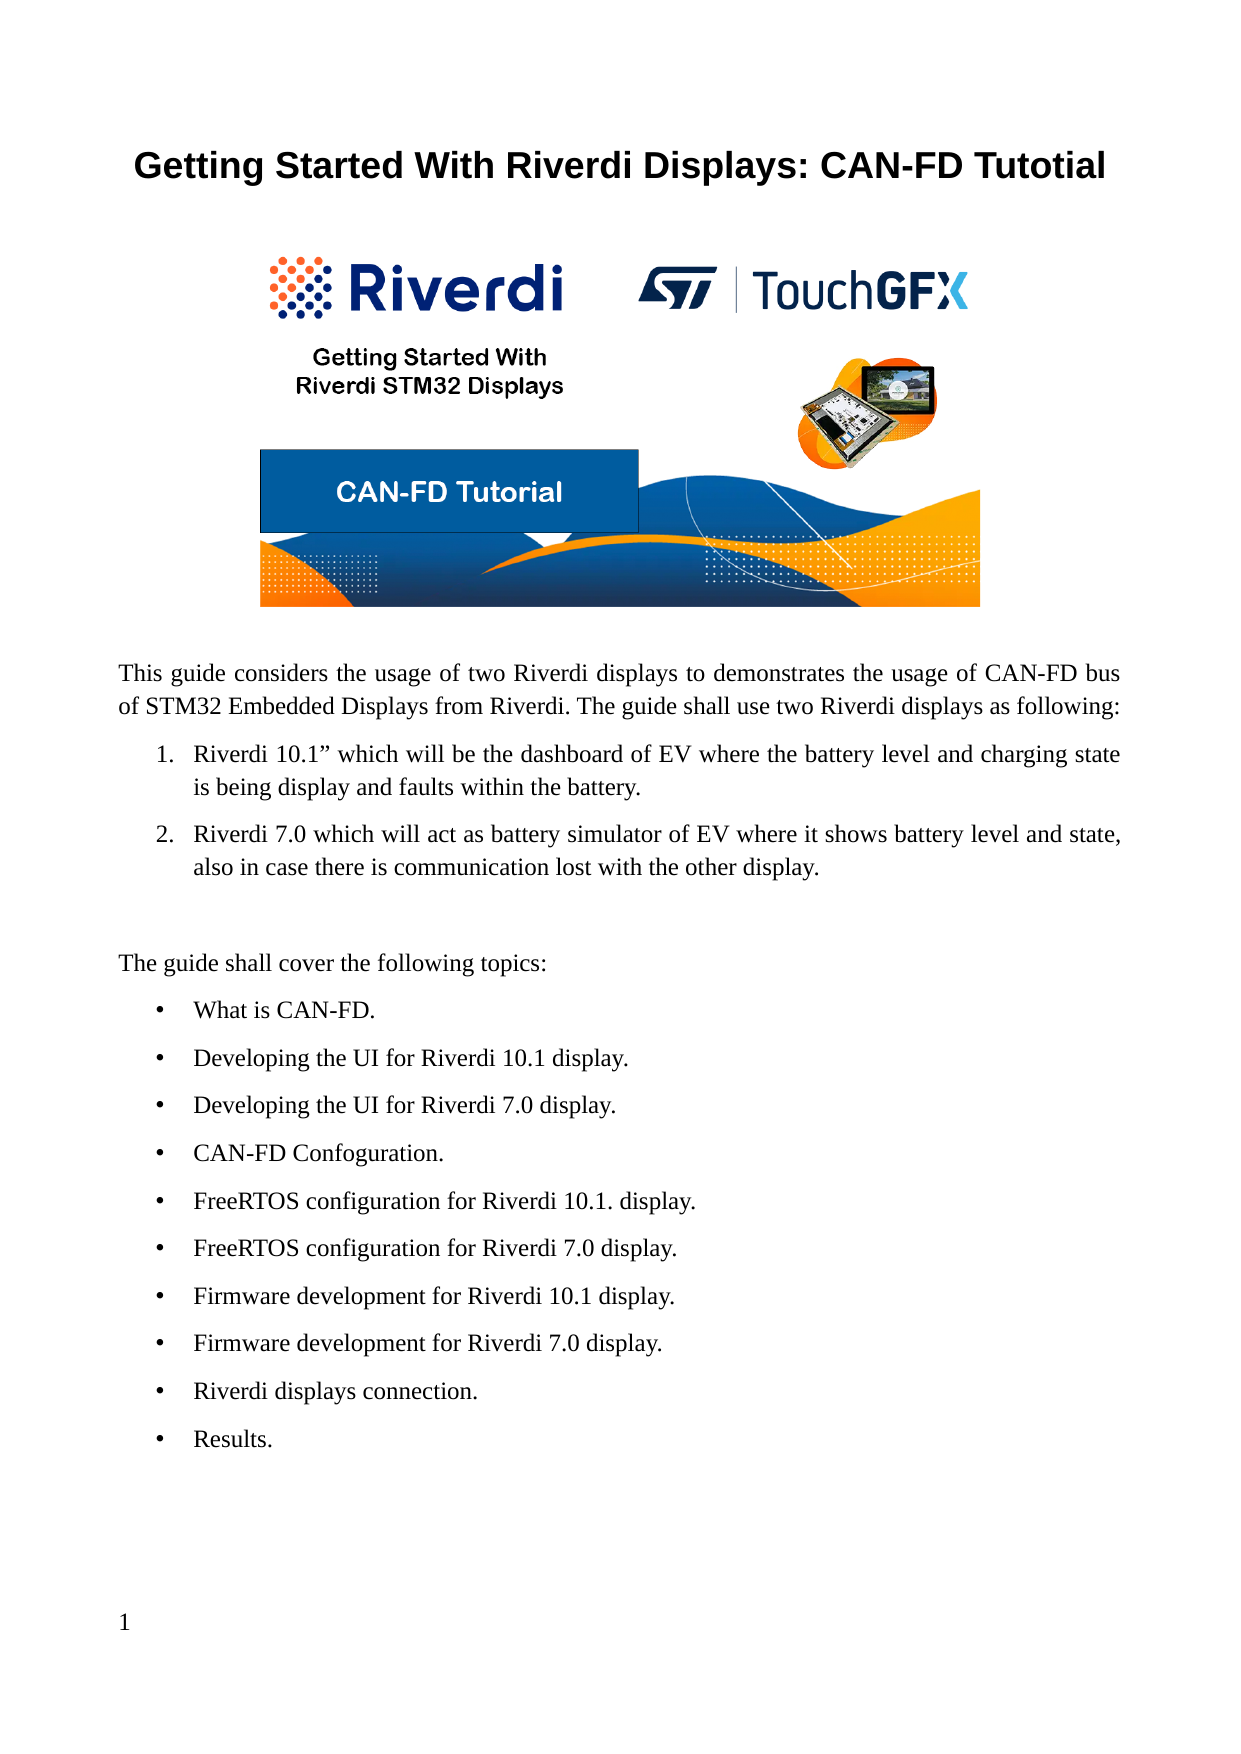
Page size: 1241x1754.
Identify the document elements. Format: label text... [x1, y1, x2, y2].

list FreeRTOS configuration for Riverdi 7.0 display. [156, 1233, 1122, 1262]
list Firmware development for Riverdi 7.0 display. [156, 1328, 1122, 1357]
list Riverdi 10.1” which will be the dashboard of EV where the battery level and charging state is being display and faults within the battery. [156, 739, 1122, 801]
list Developing the UI for Riverdi 7.0 display. [156, 1091, 1122, 1119]
text The guide shall cover the following topics: [118, 948, 1122, 976]
list Riverdi displays connection. [156, 1376, 1122, 1405]
list FreeRTOS configuration for Riverdi 10.1. display. [156, 1186, 1122, 1214]
subtitle Getting Started With Riverdi Displays: CAN-FD Tutotial [118, 143, 1122, 186]
list Riverdi 7.0 which will act as battery simulator of EV where it shows battery level and state, also in case there is communication lost with the other display. [156, 819, 1122, 881]
list Firmware development for Riverdi 10.1 display. [156, 1281, 1122, 1310]
list Results. [156, 1424, 1122, 1452]
text This guide considers the usage of two Riverdi displays to demonstrates the usage of CAN-FD bus of STM32 Embedded Displays from Riverdi. The guide shall use two Riverdi displays as following: [118, 658, 1122, 720]
list CAN-FD Confoguration. [156, 1138, 1122, 1167]
list Developing the UI for Riverdi 10.1 display. [156, 1043, 1122, 1072]
list What is CAN-FD. [156, 995, 1122, 1024]
picture [260, 246, 981, 607]
